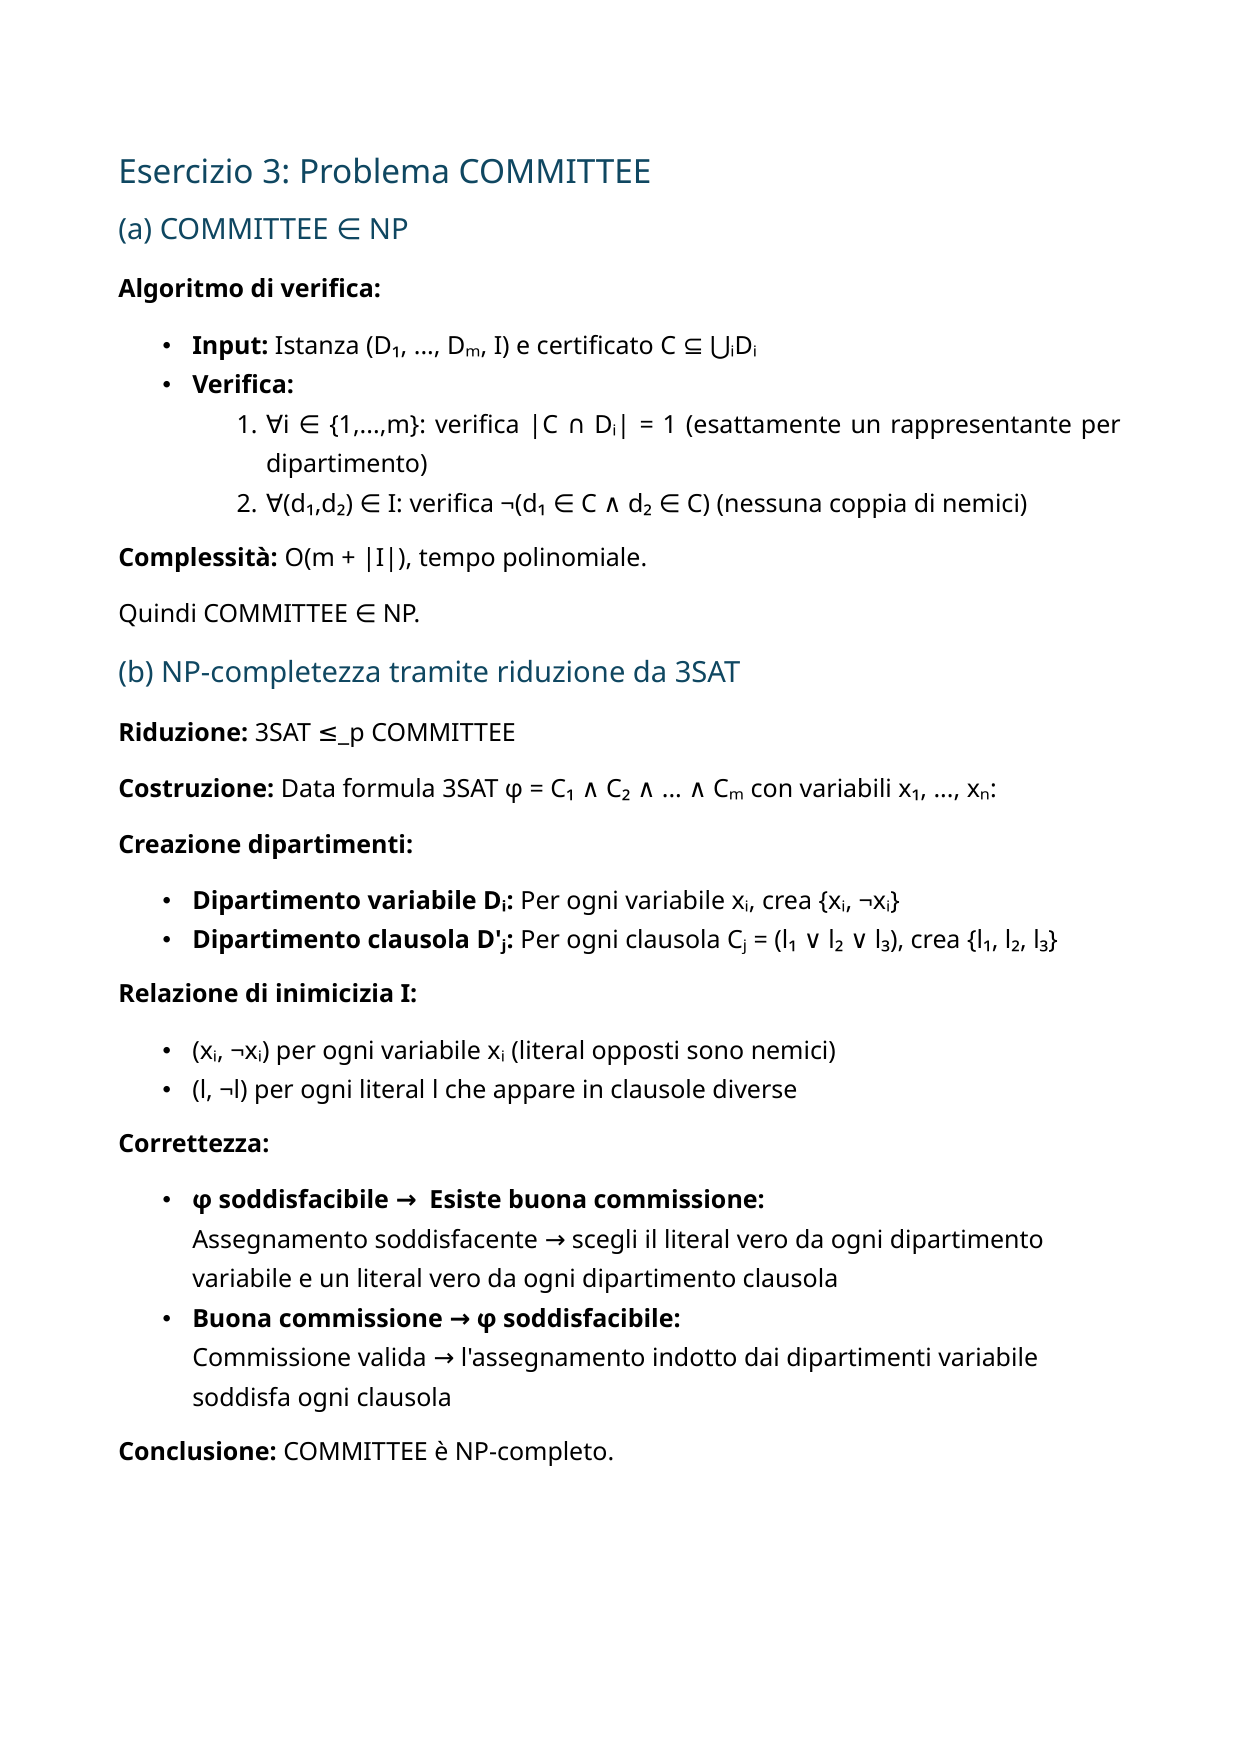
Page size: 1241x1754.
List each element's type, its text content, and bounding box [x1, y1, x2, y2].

subtitle Esercizio 3: Problema COMMITTEE [118, 148, 1122, 193]
list Verifica: [162, 367, 1122, 401]
list Dipartimento clausola D'ⱼ: Per ogni clausola Cⱼ = (l₁ ∨ l₂ ∨ l₃), crea {l₁, l₂, l₃} [162, 922, 1122, 956]
list Dipartimento variabile Dᵢ: Per ogni variabile xᵢ, crea {xᵢ, ¬xᵢ} [162, 883, 1122, 917]
text Complessità: O(m + |I|), tempo polinomiale. [118, 539, 1122, 573]
list Input: Istanza (D₁, ..., Dₘ, I) e certificato C ⊆ ⋃ᵢDᵢ [162, 327, 1122, 361]
text Algoritmo di verifica: [118, 271, 1122, 305]
text Correttezza: [118, 1126, 1122, 1160]
list ∀(d₁,d₂) ∈ I: verifica ¬(d₁ ∈ C ∧ d₂ ∈ C) (nessuna coppia di nemici) [236, 485, 1122, 519]
subtitle (a) COMMITTEE ∈ NP [118, 208, 1122, 248]
text Costruzione: Data formula 3SAT φ = C₁ ∧ C₂ ∧ ... ∧ Cₘ con variabili x₁, ..., xₙ: [118, 770, 1122, 804]
text Conclusione: COMMITTEE è NP-completo. [118, 1433, 1122, 1467]
subtitle (b) NP-completezza tramite riduzione da 3SAT [118, 652, 1122, 691]
text Creazione dipartimenti: [118, 826, 1122, 861]
text Riduzione: 3SAT ≤_p COMMITTEE [118, 714, 1122, 748]
list φ soddisfacibile → Esiste buona commissione: Assegnamento soddisfacente → scegli il literal vero da ogni dipartimento variabile e un literal vero da ogni dipartimento clausola [162, 1182, 1122, 1295]
list Buona commissione → φ soddisfacibile: Commissione valida → l'assegnamento indotto dai dipartimenti variabile soddisfa ogni clausola [162, 1300, 1122, 1413]
list (l, ¬l) per ogni literal l che appare in clausole diverse [162, 1072, 1122, 1106]
list ∀i ∈ {1,...,m}: verifica |C ∩ Dᵢ| = 1 (esattamente un rappresentante per dipartimento) [236, 406, 1122, 480]
text Relazione di inimicizia I: [118, 976, 1122, 1010]
text Quindi COMMITTEE ∈ NP. [118, 595, 1122, 629]
list (xᵢ, ¬xᵢ) per ogni variabile xᵢ (literal opposti sono nemici) [162, 1032, 1122, 1066]
